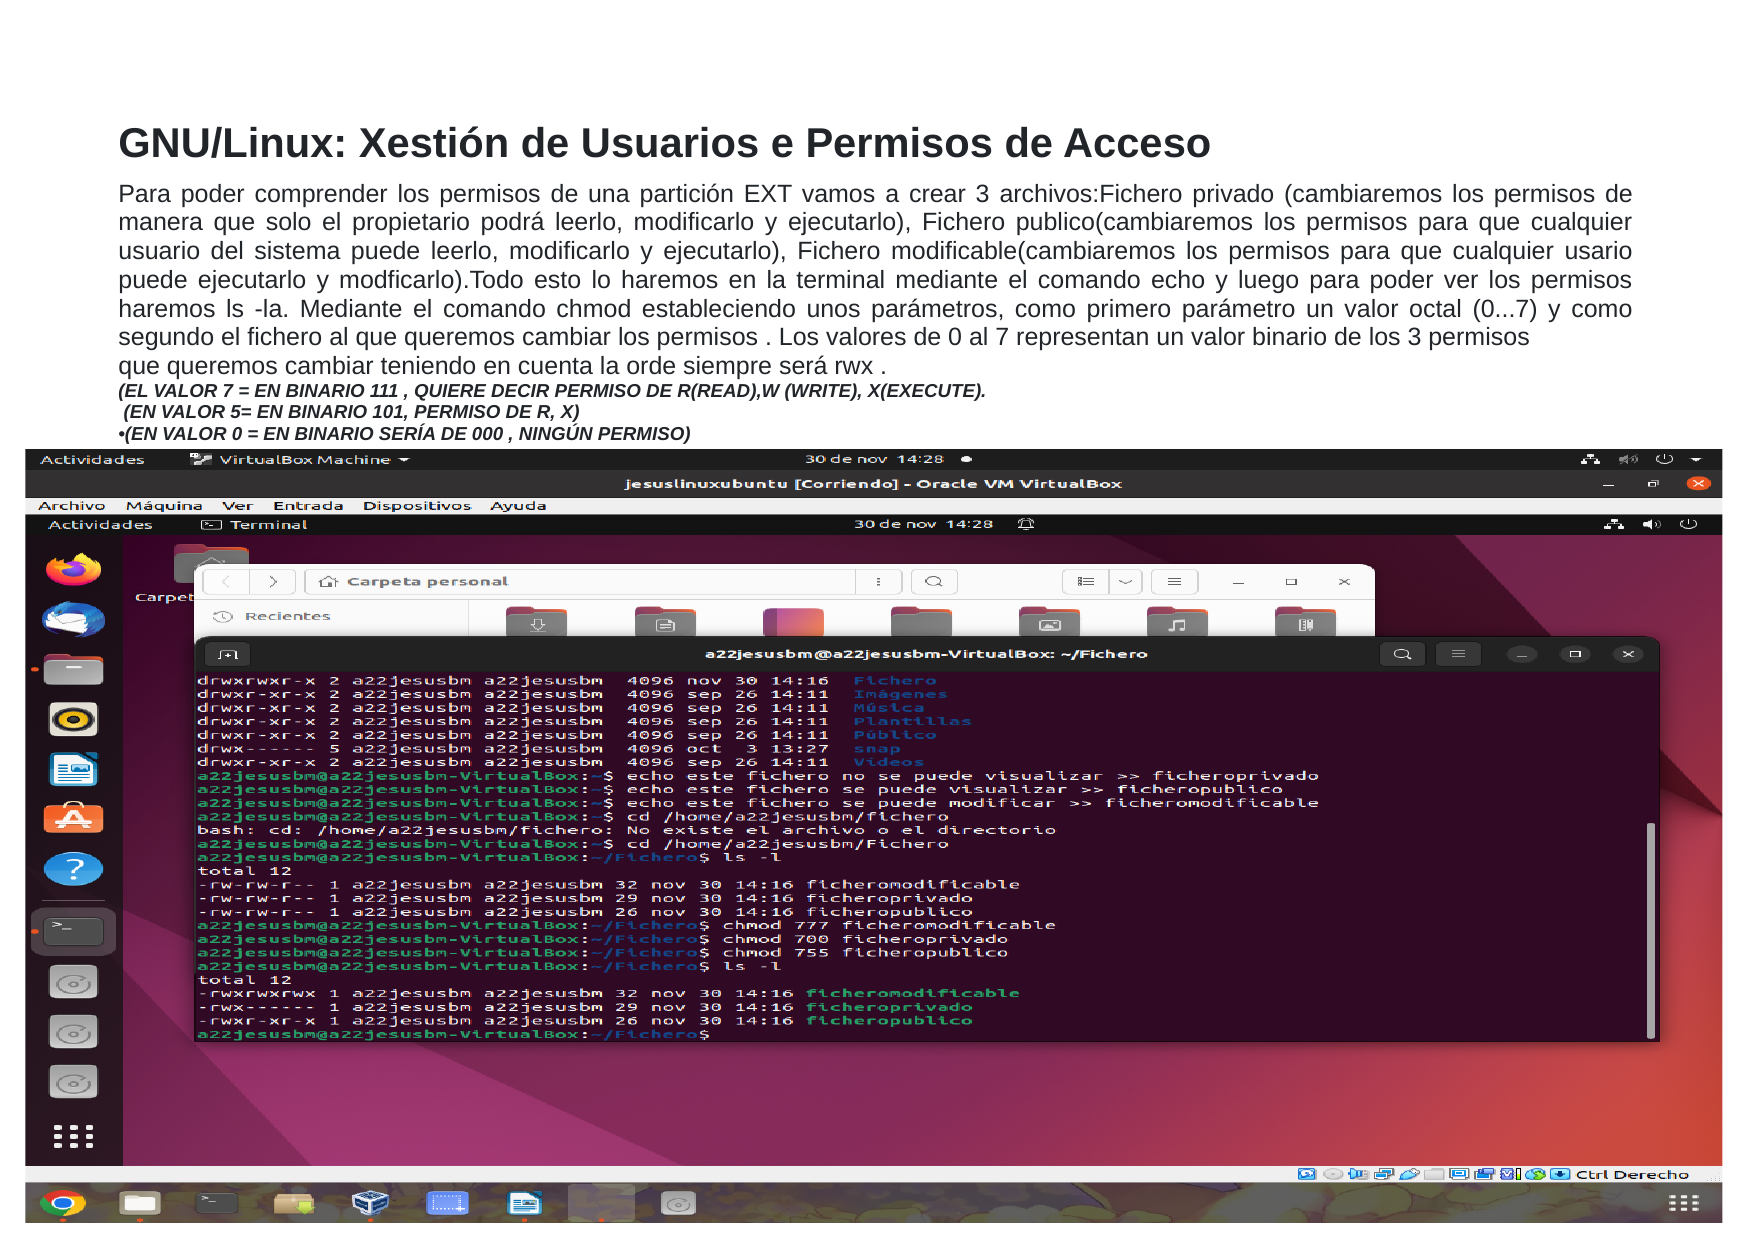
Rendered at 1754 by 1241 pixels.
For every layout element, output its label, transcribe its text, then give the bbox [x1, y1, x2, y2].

picture [25, 449, 1723, 1223]
text (EN VALOR 5= EN BINARIO 101, PERMISO DE R, X) [118, 401, 1636, 423]
text •(EN VALOR 0 = EN BINARIO SERÍA DE 000 , NINGÚN PERMISO) [118, 423, 1636, 444]
text que queremos cambiar teniendo en cuenta la orde siempre será rwx . [118, 351, 1636, 380]
text Para poder comprender los permisos de una partición EXT vamos a crear 3 archivos:Fichero privado (cambiaremos los permisos de manera que solo el propietario podrá leerlo, modificarlo y ejecutarlo), Fichero publico(cambiaremos los permisos para que cualquier usuario del sistema puede leerlo, modificarlo y ejecutarlo), Fichero modificable(cambiaremos los permisos para que cualquier usario puede ejecutarlo y modficarlo).Todo esto lo haremos en la terminal mediante el comando echo y luego para poder ver los permisos haremos ls -la. Mediante el comando chmod estableciendo unos parámetros, como primero parámetro un valor octal (0...7) y como segundo el fichero al que queremos cambiar los permisos . Los valores de 0 al 7 representan un valor binario de los 3 permisos [118, 178, 1636, 351]
text (EL VALOR 7 = EN BINARIO 111 , QUIERE DECIR PERMISO DE R(READ),W (WRITE), X(EXECUTE). [118, 380, 1636, 401]
subtitle GNU/Linux: Xestión de Usuarios e Permisos de Acceso [118, 118, 1636, 166]
